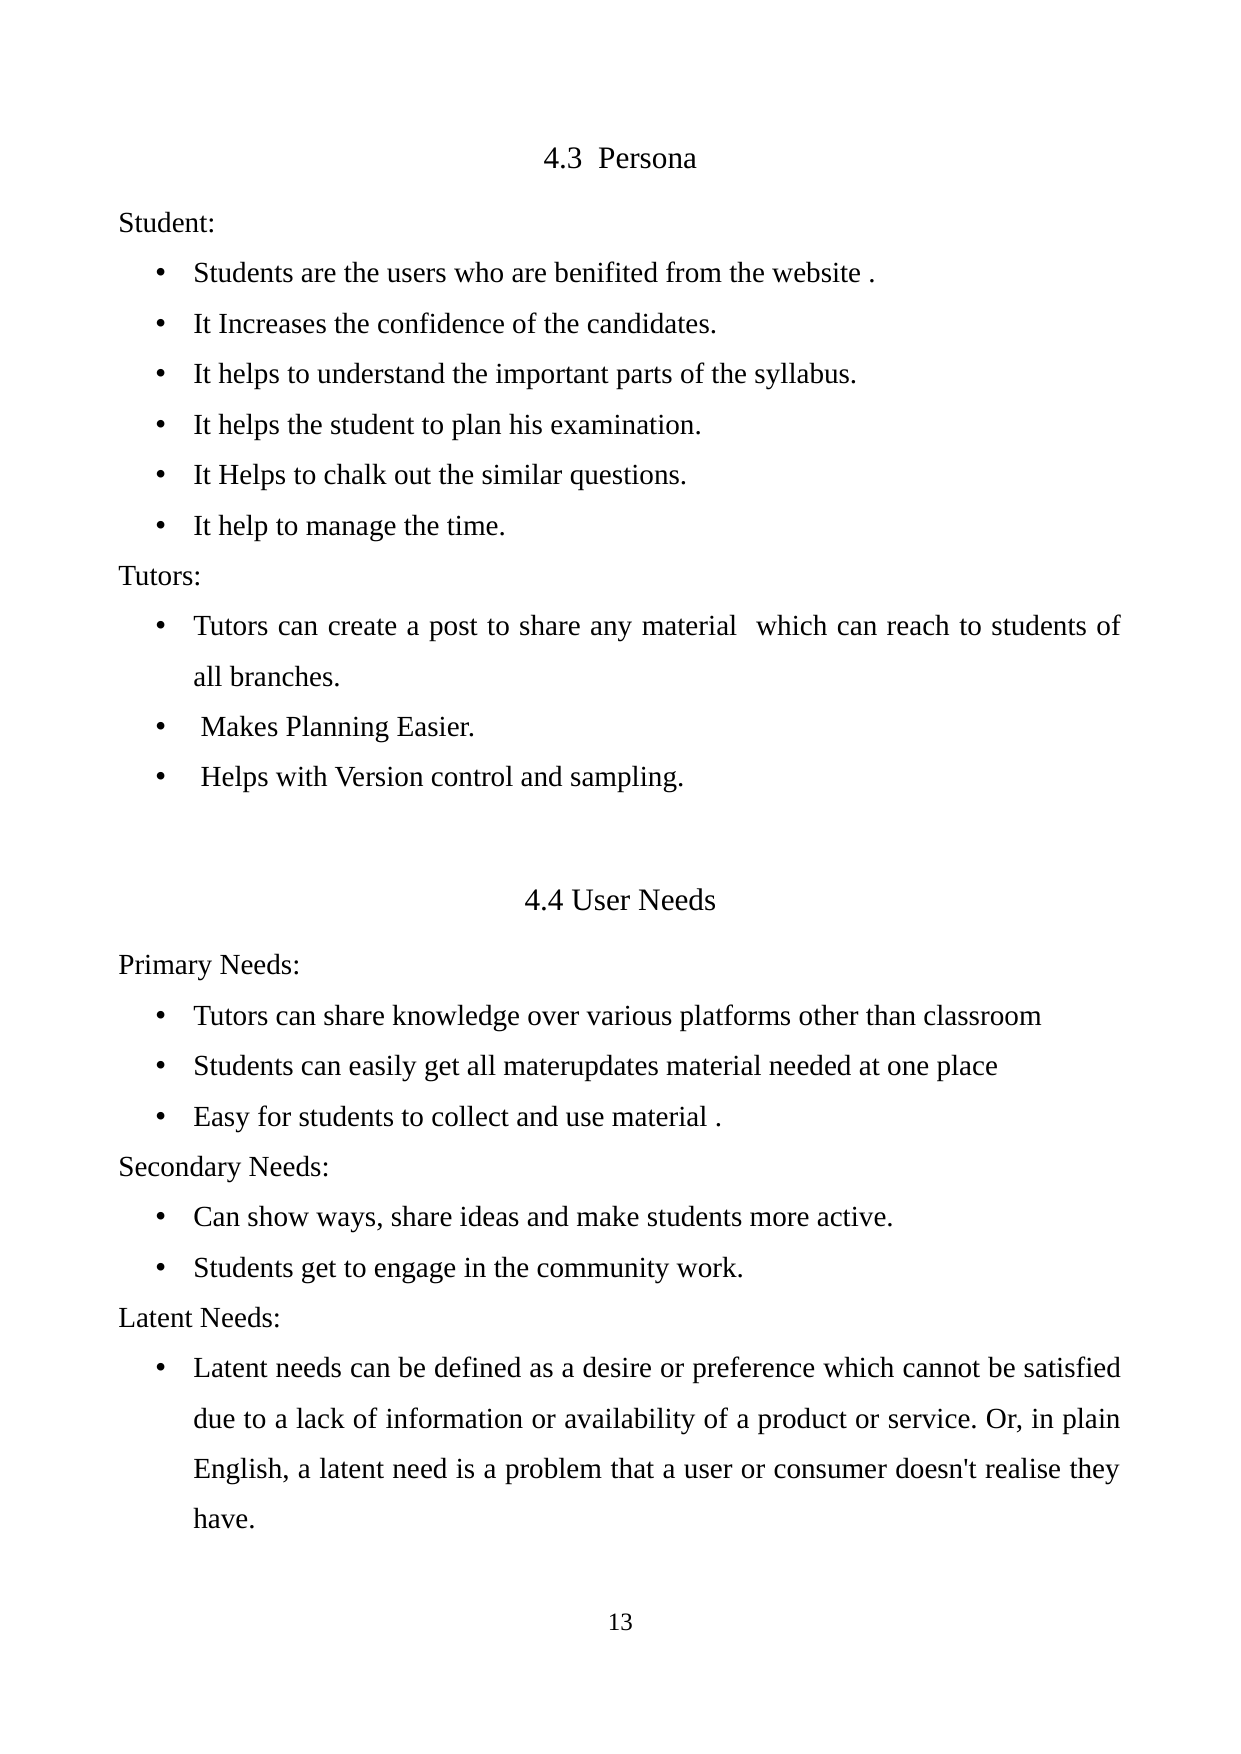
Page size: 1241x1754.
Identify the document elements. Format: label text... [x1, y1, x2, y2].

list Easy for students to collect and use material . [156, 1099, 1122, 1132]
subtitle 4.3 Persona [118, 139, 1122, 175]
subtitle 4.4 User Needs [118, 881, 1122, 917]
text Latent Needs: [118, 1300, 1122, 1334]
list Students get to engage in the community work. [156, 1250, 1122, 1283]
list Makes Planning Easier. [156, 709, 1122, 743]
list It helps to understand the important parts of the syllabus. [156, 356, 1122, 390]
list Tutors can create a post to share any material which can reach to students of all branches. [156, 608, 1122, 692]
list Students are the users who are benifited from the website . [156, 256, 1122, 289]
text Primary Needs: [118, 947, 1122, 981]
text Tutors: [118, 558, 1122, 592]
list Can show ways, share ideas and make students more active. [156, 1199, 1122, 1233]
list Helps with Version control and sampling. [156, 759, 1122, 793]
list It Helps to chalk out the similar questions. [156, 457, 1122, 491]
list It helps the student to plan his examination. [156, 407, 1122, 441]
text Student: [118, 205, 1122, 239]
text Secondary Needs: [118, 1149, 1122, 1183]
list Latent needs can be defined as a desire or preference which cannot be satisfied due to a lack of information or availability of a product or service. Or, in plain English, a latent need is a problem that a user or consumer doesn't realise they have. [156, 1351, 1122, 1535]
list It Increases the confidence of the candidates. [156, 306, 1122, 340]
list It help to manage the time. [156, 508, 1122, 541]
list Tutors can share knowledge over various platforms other than classroom [156, 998, 1122, 1031]
list Students can easily get all materupdates material needed at one place [156, 1048, 1122, 1082]
